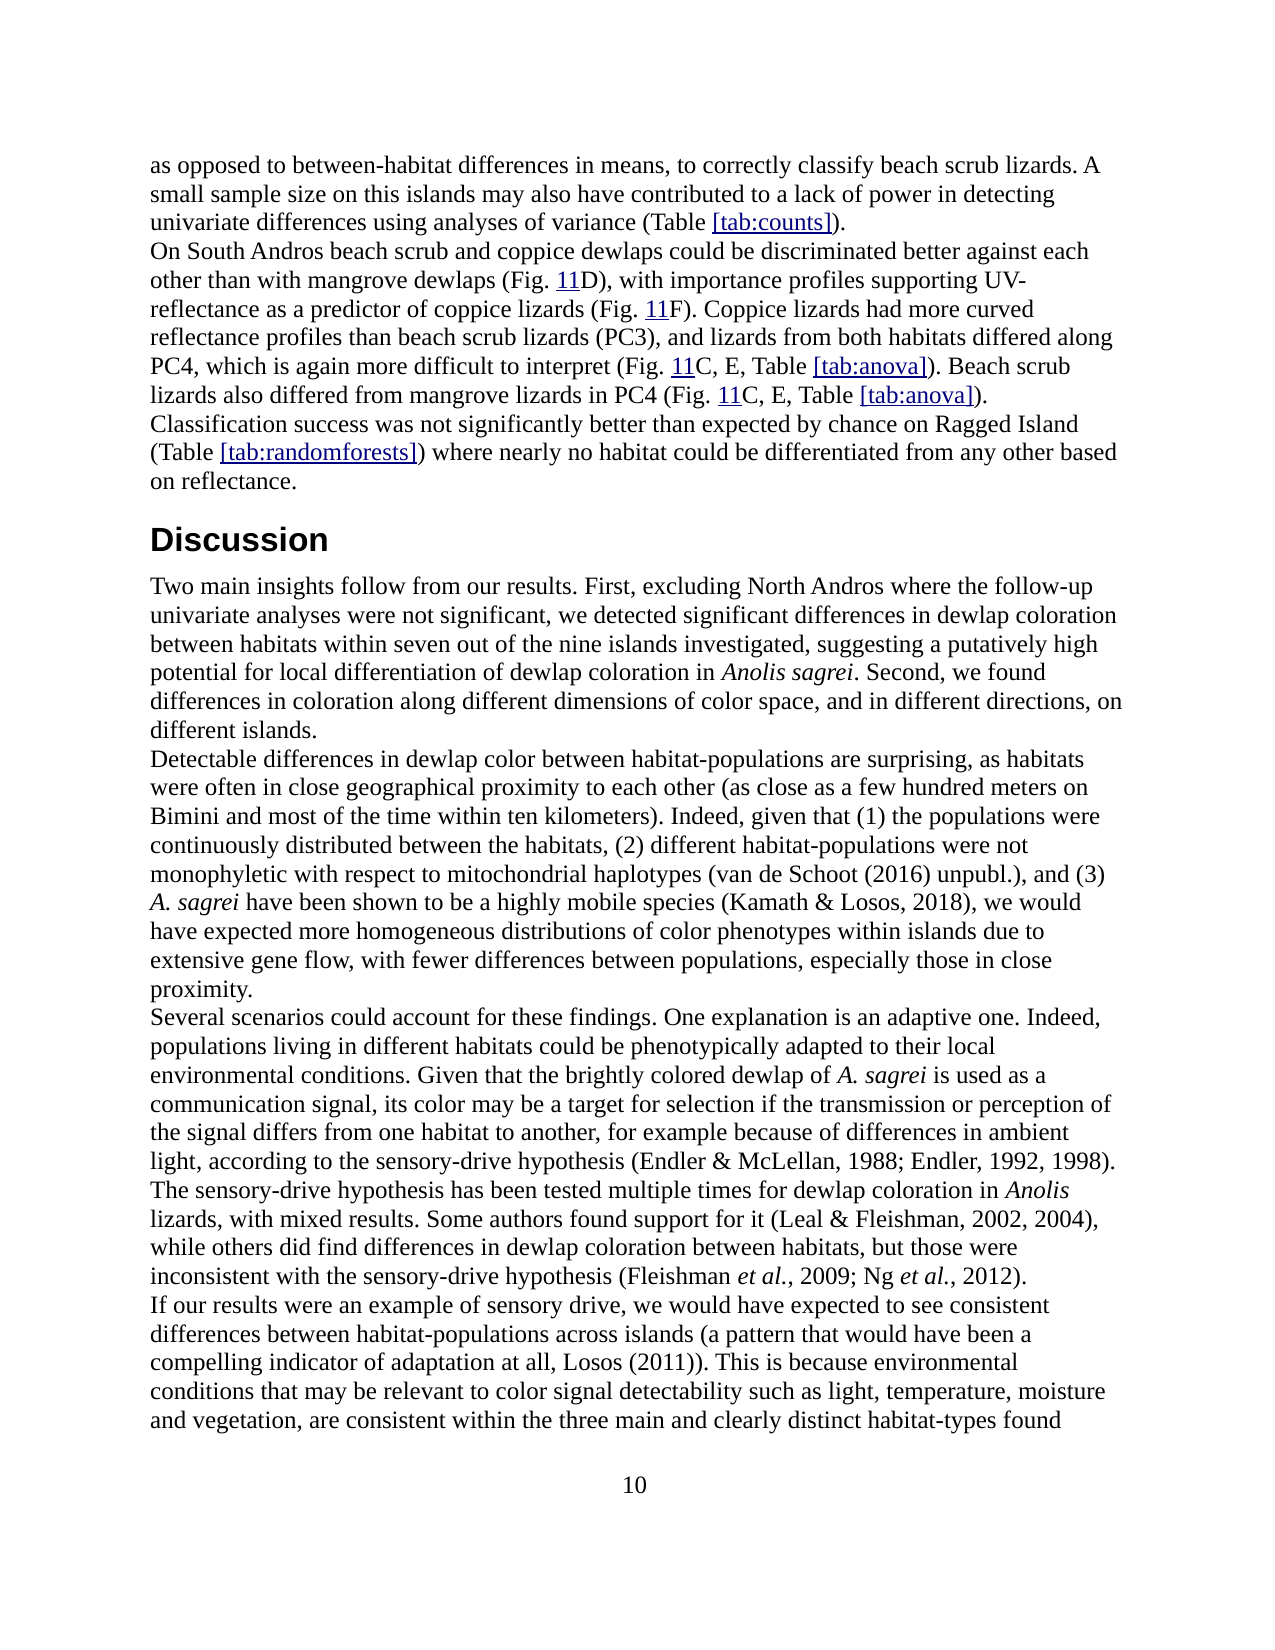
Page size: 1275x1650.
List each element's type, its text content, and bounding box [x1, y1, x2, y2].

text Two main insights follow from our results. First, excluding North Andros where the follow-up univariate analyses were not significant, we detected significant differences in dewlap coloration between habitats within seven out of the nine islands investigated, suggesting a putatively high potential for local differentiation of dewlap coloration in Anolis sagrei. Second, we found differences in coloration along different dimensions of color space, and in different directions, on different islands. Detectable differences in dewlap color between habitat-populations are surprising, as habitats were often in close geographical proximity to each other (as close as a few hundred meters on Bimini and most of the time within ten kilometers). Indeed, given that (1) the populations were continuously distributed between the habitats, (2) different habitat-populations were not monophyletic with respect to mitochondrial haplotypes (van de Schoot (2016) unpubl.), and (3) A. sagrei have been shown to be a highly mobile species (Kamath & Losos, 2018), we would have expected more homogeneous distributions of color phenotypes within islands due to extensive gene flow, with fewer differences between populations, especially those in close proximity. Several scenarios could account for these findings. One explanation is an adaptive one. Indeed, populations living in different habitats could be phenotypically adapted to their local environmental conditions. Given that the brightly colored dewlap of A. sagrei is used as a communication signal, its color may be a target for selection if the transmission or perception of the signal differs from one habitat to another, for example because of differences in ambient light, according to the sensory-drive hypothesis (Endler & McLellan, 1988; Endler, 1992, 1998). The sensory-drive hypothesis has been tested multiple times for dewlap coloration in Anolis lizards, with mixed results. Some authors found support for it (Leal & Fleishman, 2002, 2004), while others did find differences in dewlap coloration between habitats, but those were inconsistent with the sensory-drive hypothesis (Fleishman et al., 2009; Ng et al., 2012). If our results were an example of sensory drive, we would have expected to see consistent differences between habitat-populations across islands (a pattern that would have been a compelling indicator of adaptation at all, Losos (2011)). This is because environmental conditions that may be relevant to color signal detectability such as light, temperature, moisture and vegetation, are consistent within the three main and clearly distinct habitat-types found [150, 571, 1125, 1434]
text We tested for variation in A. sagrei dewlap coloration between populations living in three characteristic habitat-types across nine islands that span the West Indian range of the brown anole (beach scrub, primary coppice and mangroves). We found that most of the variation in coloration was partitioned between islands (two-way PERMANOVA, , , explained variance %). Nonetheless, we did find evidence for differences in dewlap coloration between habitat-types, and those were mostly island-specific (habitat-by-island interaction term, , , %), with a significant portion of the variation explained by an habitat effect across all islands, but this effect was relatively small (, , %). We subsequently tested for differences in dewlap coloration between habitat-populations within each island, using within-island principal component scores (to maximize the variation captured for each island, see Methods). Our within-island random forest classification analyses revealed detectable differences in dewlap coloration on eight out of the nine islands in our sample: Abaco, Bimini, Cayman Brac, Eleuthera, Little Cayman, Long Island, North Andros and South Andros. The accuracy of random forest classification exceeded random expectation more often than expected by chance for all these islands (Table [tab:randomforests]). Accuracy was as high as 73% for Cayman Brac. We obtained similar results using other machine learning approaches such as support vector machines (Table [tab:ksvms]) and linear discriminant analysis (Table [tab:ldas]), except that these methods did not detect significant differences on Eleuthera and North Andros. We did not find evidence of spatial autocorrelation in dewlap coloration between the sites within islands, except for Eleuthera (Table [tab:autocorrelation]). We now describe the specific differences detected on each island. On Abaco, dewlaps from the mangrove habitat were the best discriminated, while dewlaps from the beach scrub habitat were often mistaken for dewlaps from the coppice habitat (Fig. 2D). Importance analysis revealed that beach scrub and mangrove lizards mostly differed in reflectance in the ultraviolet (UV) end of the spectrum (below 400nm, Fig. [fig:Abaco_supplement]F), where mangrove dewlaps had higher UV reflectance relative to beach scrub lizards, and coppice lizards had an intermediate UV reflectance between the two other habitats (Fig. 2B). Consistent with this, our analyses of variance detected significantly lower PC2 scores in mangrove lizards than in the two other habitats (Fig. 2E, Table [tab:anova]), representing a higher UV-reflectance relative to red (Fig. 2C). Beach scrub lizards also scored lower on PC3 (Fig. 2E, Table [tab:anova]), indicating less curvature of the reflectance profile and relatively higher reflectance at intermediate wavelengths (blue-to-yellow) than at the ends of the range (Fig. 2C). Differences were detected between sites both at large ( 100km) and short ( 1km) distances (Fig. [fig:Abaco_supplement]G). On Bimini, the random forests mostly correctly classified lizards from the coppice and mangrove habitats while often misclassifying lizards from the beach scrub habitat (Fig. 4D). Relatively flat importance profiles for beach scrub lizards suggested that brightness was used instead of a particular wavelength to identify some of the beach scrub dewlaps (Fig. 4F). Indeed, some beach scrub dewlaps were substantially brighter than the rest (Fig. 4B, C), a pattern that was captured by our analysis of variance along PC1 (i.e. brightness, Fig. 4C, E, Table [tab:anova]). The random forests also used UV reflectance to discriminate between coppice and mangrove dewlaps (Fig. 4F), which could reflect the significant difference we detected along PC3 between these two habitats (Fig. 4C, E, Table [tab:anova]). Beach scrub lizards were characterized by elevated red reflectance relative to UV (as represented by PC2, (Fig. 4C, E)), and beach scrub and mangrove lizards were characterized by a more even distribution of the reflectance along the spectrum (as represented by PC3, (Fig. 4C, E)), in contrast to coppice lizards which harbored a stronger curvature at intermediate wavelengths (Fig. 4C, E). On this island, the beach scrub and coppice habitats were separated by a few hundred meters, making this contrast the smallest geographical scale at which differences in coloration were found in our study (Fig. 4G). On Cayman Brac, all three habitats could be well discriminated against each other (Fig. 5D), with UV reflectance appearing to be an important variable differentiating beach scrub and mangrove dewlaps (Fig. 5F). In contrast, coppice dewlaps had a relatively flat importance profile, suggesting that brightness made them more distinct rather than any particular wavelength (Fig. 5F). Consistent with this, coppice dewlaps were significantly different from all other dewlaps along PC1 (Fig. 5E, Table [tab:anova]). At a distance between 2 and 3km (Fig. 5G), dewlaps in the beach scrub habitat reflected more red light (as represented by PC2, Fig. 5C, E) and more UV (as represented by PC3, Fig. 5C, E) than in the mangrove habitat. Coppice lizards were also characterized by a higher UV reflectance than mangrove dewlaps (PC3, Fig. 5C, E, Table [tab:anova]). Eleuthera was the only island where we detected significant spatial autocorrelation (Table [tab:autocorrelation]), that is, sites that were closer geographically tended to have populations of lizards with more similar dewlap colors. Although random forests detected between-habitat differences in dewlap color, other approaches did not (Tables [tab:ldas] and [tab:ksvms]), suggesting that the differences may be small. Consistent with this, the only significant univariate difference detected was for PC2 between beach scrub and mangrove lizards, where beach scrub lizards had higher levels of red reflectance and mangrove lizards higher levels of UV reflectance (Fig. 6C, E, Table [tab:anova]). Little Cayman was characterized by a better discrimination of mangrove lizards from the rest than between beach scrub and coppice lizards (Fig. 7D). Mangrove dewlaps were most distinct with respect to their reflectance in short wavelengths (Fig. 7F), with significantly lower UV reflectance (as represented by PC2, Fig. 7C, E, Table [tab:anova]). Beach scrub lizards were characterized by brighter dewlaps than coppice lizards (PC1), and also more convex curves, i.e. slightly higher UV and red reflectance (as represented by higher PC3 scores), than lizards from the other two habitats (Fig. 7C, E, Table [tab:anova]). On Long Island the three habitats were relatively well discriminated (Fig. 8D). Importance profiles indicated that short wavelengths were used to discriminate between beach scrub and mangrove lizards (Fig. 8F). Beach scrub lizards had more curved reflectance profiles than in either of the two other habitats, with higher levels of UV and red reflectance relative to intermediate wavelengths (PC3, Fig. 8C, E, Table [tab:anova]). Beach scrub lizards also differed from mangrove lizards along PC4 (Fig. 8E), which represented a rather small portion of the variance not already explained by the first three principal components, and is therefore difficult to interpret (Fig. 8C). Coppice lizards were significantly darker than mangrove and beach scrub lizards (PC1, Fig. 8C, E, Table [tab:anova]). On North Andros, although the random forest classification was significant (, Table [tab:randomforests]) and the average confusion matrix indicated that lizards from beach scrub were particularly well predicted (Fig. 9D), no significant univariate differences were detected along any of the four PCs (Fig. 9E, Table [tab:anova]). Importance analysis of full-spectrum random forests showed higher importance scores near the UV-end of the spectrum in discriminating beach scrub dewlaps from the rest (Fig. 9F). Besides, reflectance curves of beach scrub dewlaps appeared more similar to each other in the UV range than dewlaps from other habitats (Fig. 9B), suggesting that the machines may have used this low within-habitat variance, as opposed to between-habitat differences in means, to correctly classify beach scrub lizards. A small sample size on this islands may also have contributed to a lack of power in detecting univariate differences using analyses of variance (Table [tab:counts]). On South Andros beach scrub and coppice dewlaps could be discriminated better against each other than with mangrove dewlaps (Fig. 11D), with importance profiles supporting UV-reflectance as a predictor of coppice lizards (Fig. 11F). Coppice lizards had more curved reflectance profiles than beach scrub lizards (PC3), and lizards from both habitats differed along PC4, which is again more difficult to interpret (Fig. 11C, E, Table [tab:anova]). Beach scrub lizards also differed from mangrove lizards in PC4 (Fig. 11C, E, Table [tab:anova]). Classification success was not significantly better than expected by chance on Ragged Island (Table [tab:randomforests]) where nearly no habitat could be differentiated from any other based on reflectance. [150, 150, 1125, 495]
subtitle Discussion [150, 520, 1125, 559]
